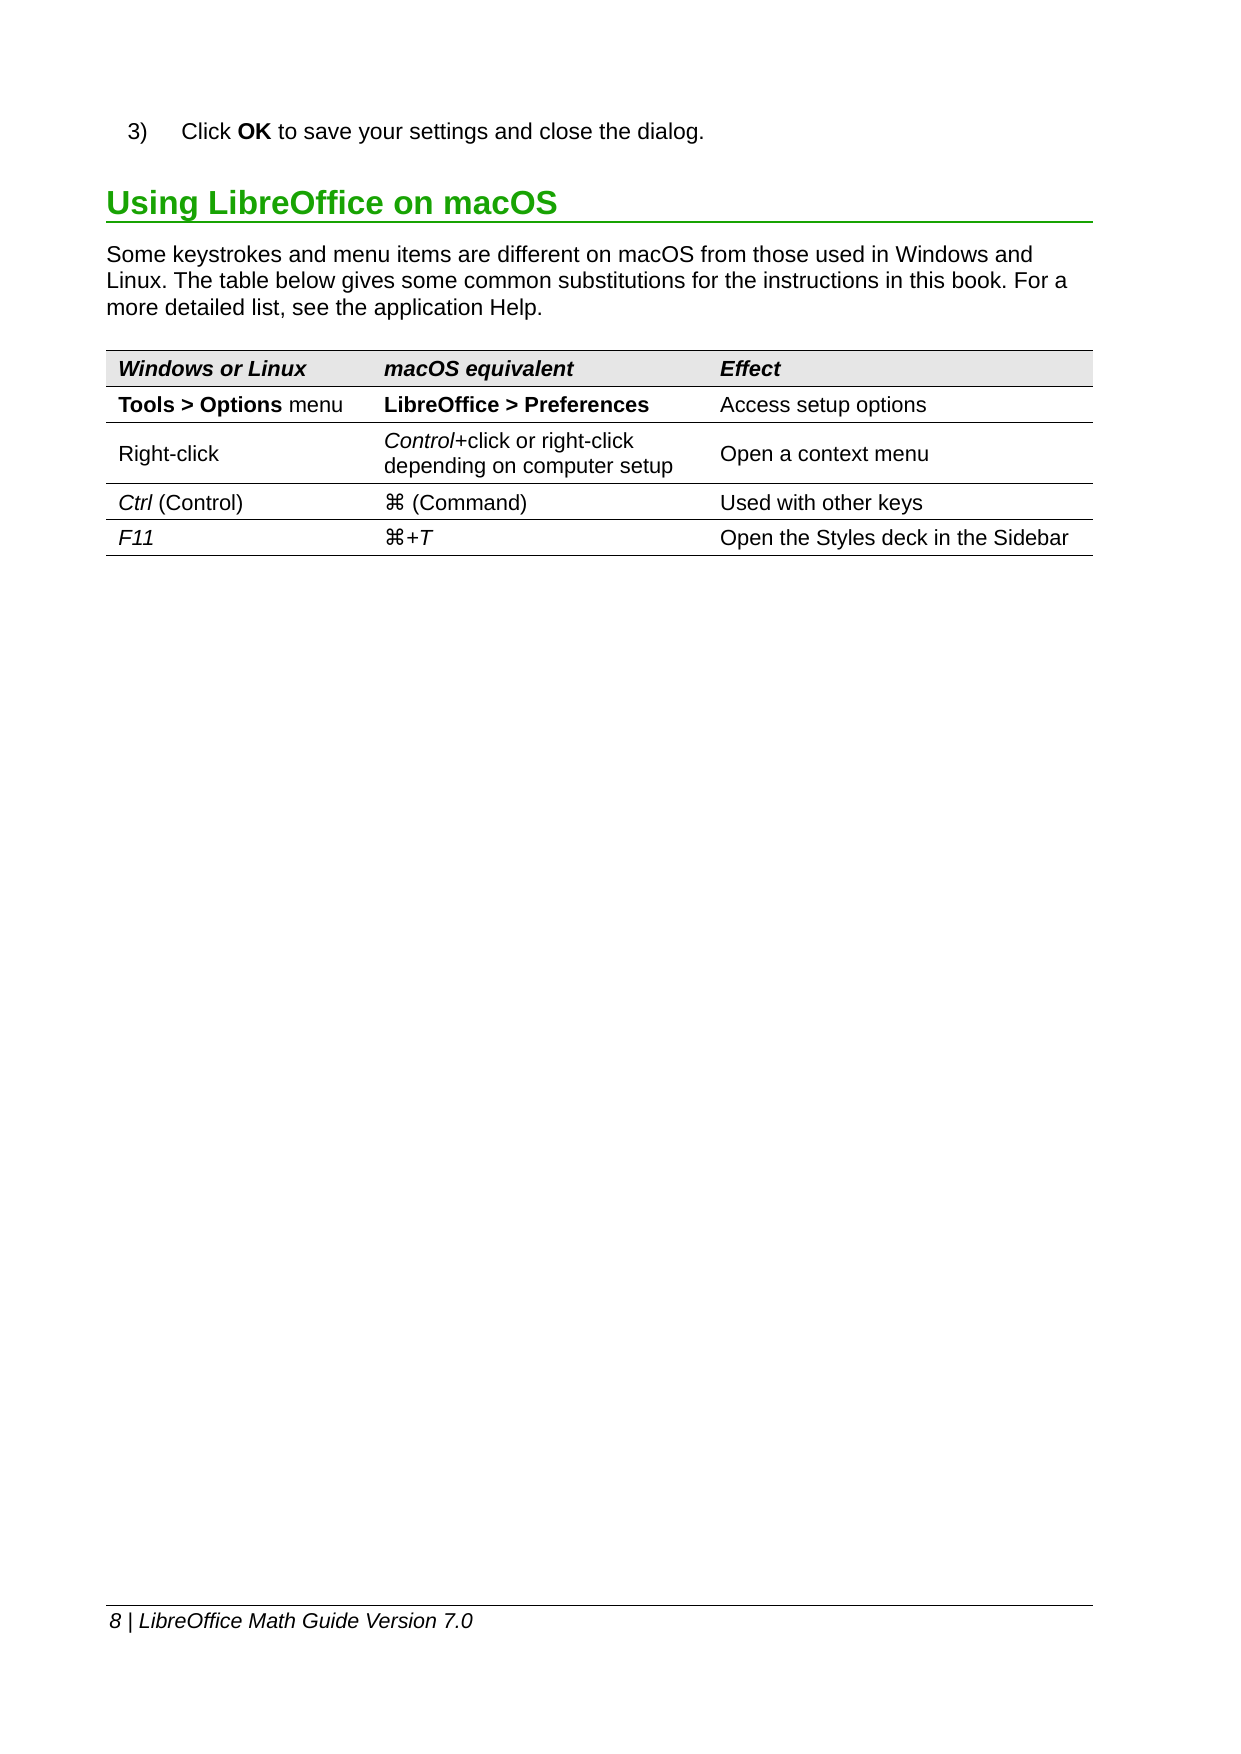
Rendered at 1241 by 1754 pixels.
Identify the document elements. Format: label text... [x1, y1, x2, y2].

table_cell Control+click or right-click depending on computer setup [372, 423, 708, 483]
text Some keystrokes and menu items are different on macOS from those used in Windows and Linux. The table below gives some common substitutions for the instructions in this book. For a more detailed list, see the application Help. [106, 241, 1093, 320]
list Click OK to save your settings and close the dialog. [148, 118, 1093, 144]
subtitle Using LibreOffice on macOS [106, 183, 1093, 221]
table_cell ⌘ (Command) [372, 484, 708, 519]
table_cell ⌘+T [372, 520, 708, 555]
table_cell Tools > Options menu [106, 387, 372, 422]
table_cell Open a context menu [708, 423, 1093, 483]
table_cell F11 [106, 520, 372, 555]
table_cell Ctrl (Control) [106, 484, 372, 519]
table_header Windows or Linux [106, 351, 372, 386]
table_cell Open the Styles deck in the Sidebar [708, 520, 1093, 555]
table_cell Used with other keys [708, 484, 1093, 519]
table_cell Right-click [106, 423, 372, 483]
table_cell Access setup options [708, 387, 1093, 422]
table_cell LibreOffice > Preferences [372, 387, 708, 422]
table_header Effect [708, 351, 1093, 386]
table_header macOS equivalent [372, 351, 708, 386]
